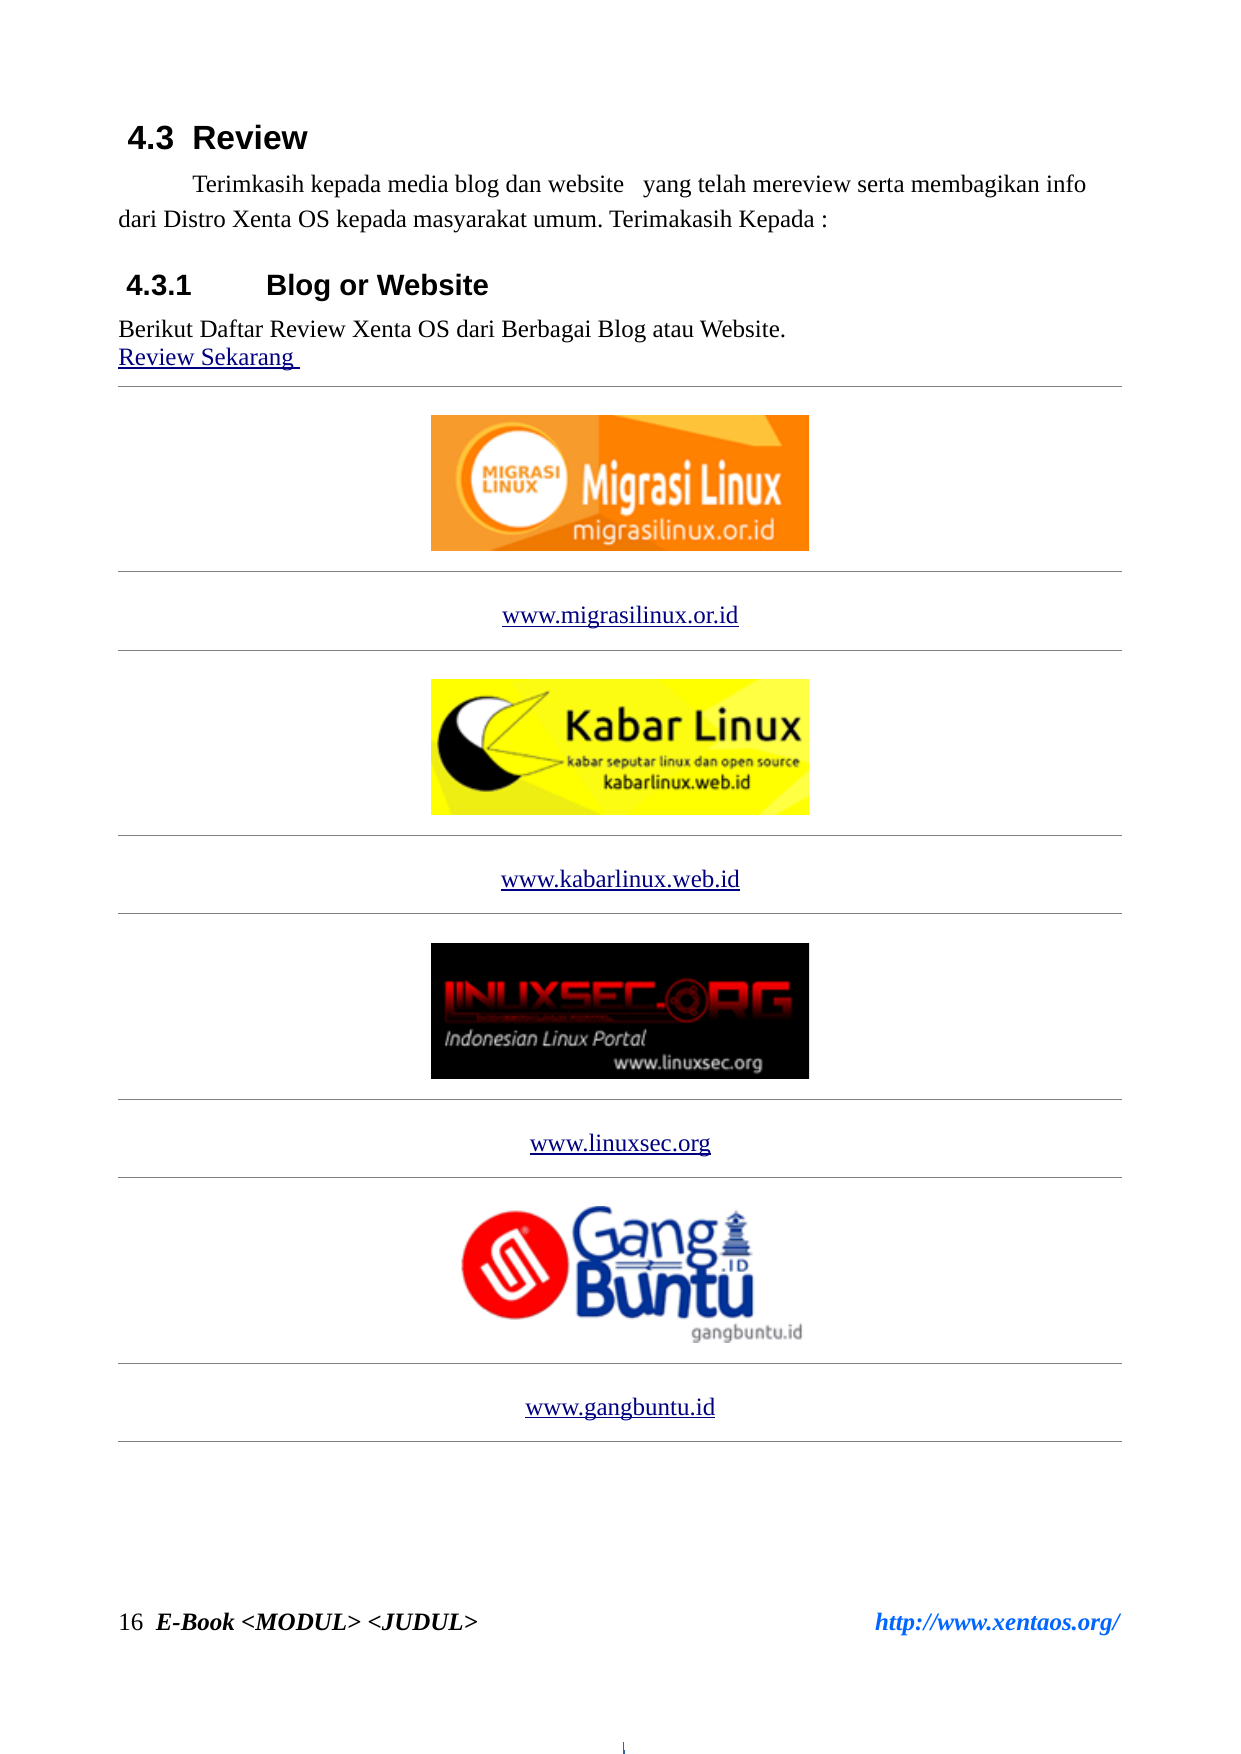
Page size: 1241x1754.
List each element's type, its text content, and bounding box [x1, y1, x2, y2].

subtitle Blog or Website [118, 267, 1122, 301]
picture [431, 679, 810, 815]
text Berikut Daftar Review Xenta OS dari Berbagai Blog atau Website. Review Sekarang [118, 314, 1122, 371]
picture [431, 415, 810, 551]
text www.kabarlinux.web.id [118, 864, 1122, 893]
picture [431, 1206, 810, 1343]
picture [431, 943, 810, 1079]
subtitle Review [118, 118, 1122, 157]
text www.gangbuntu.id [118, 1392, 1122, 1421]
text www.linuxsec.org [118, 1128, 1122, 1157]
text Terimkasih kepada media blog dan website yang telah mereview serta membagikan info dari Distro Xenta OS kepada masyarakat umum. Terimakasih Kepada : [118, 169, 1122, 232]
text www.migrasilinux.or.id [118, 601, 1122, 629]
